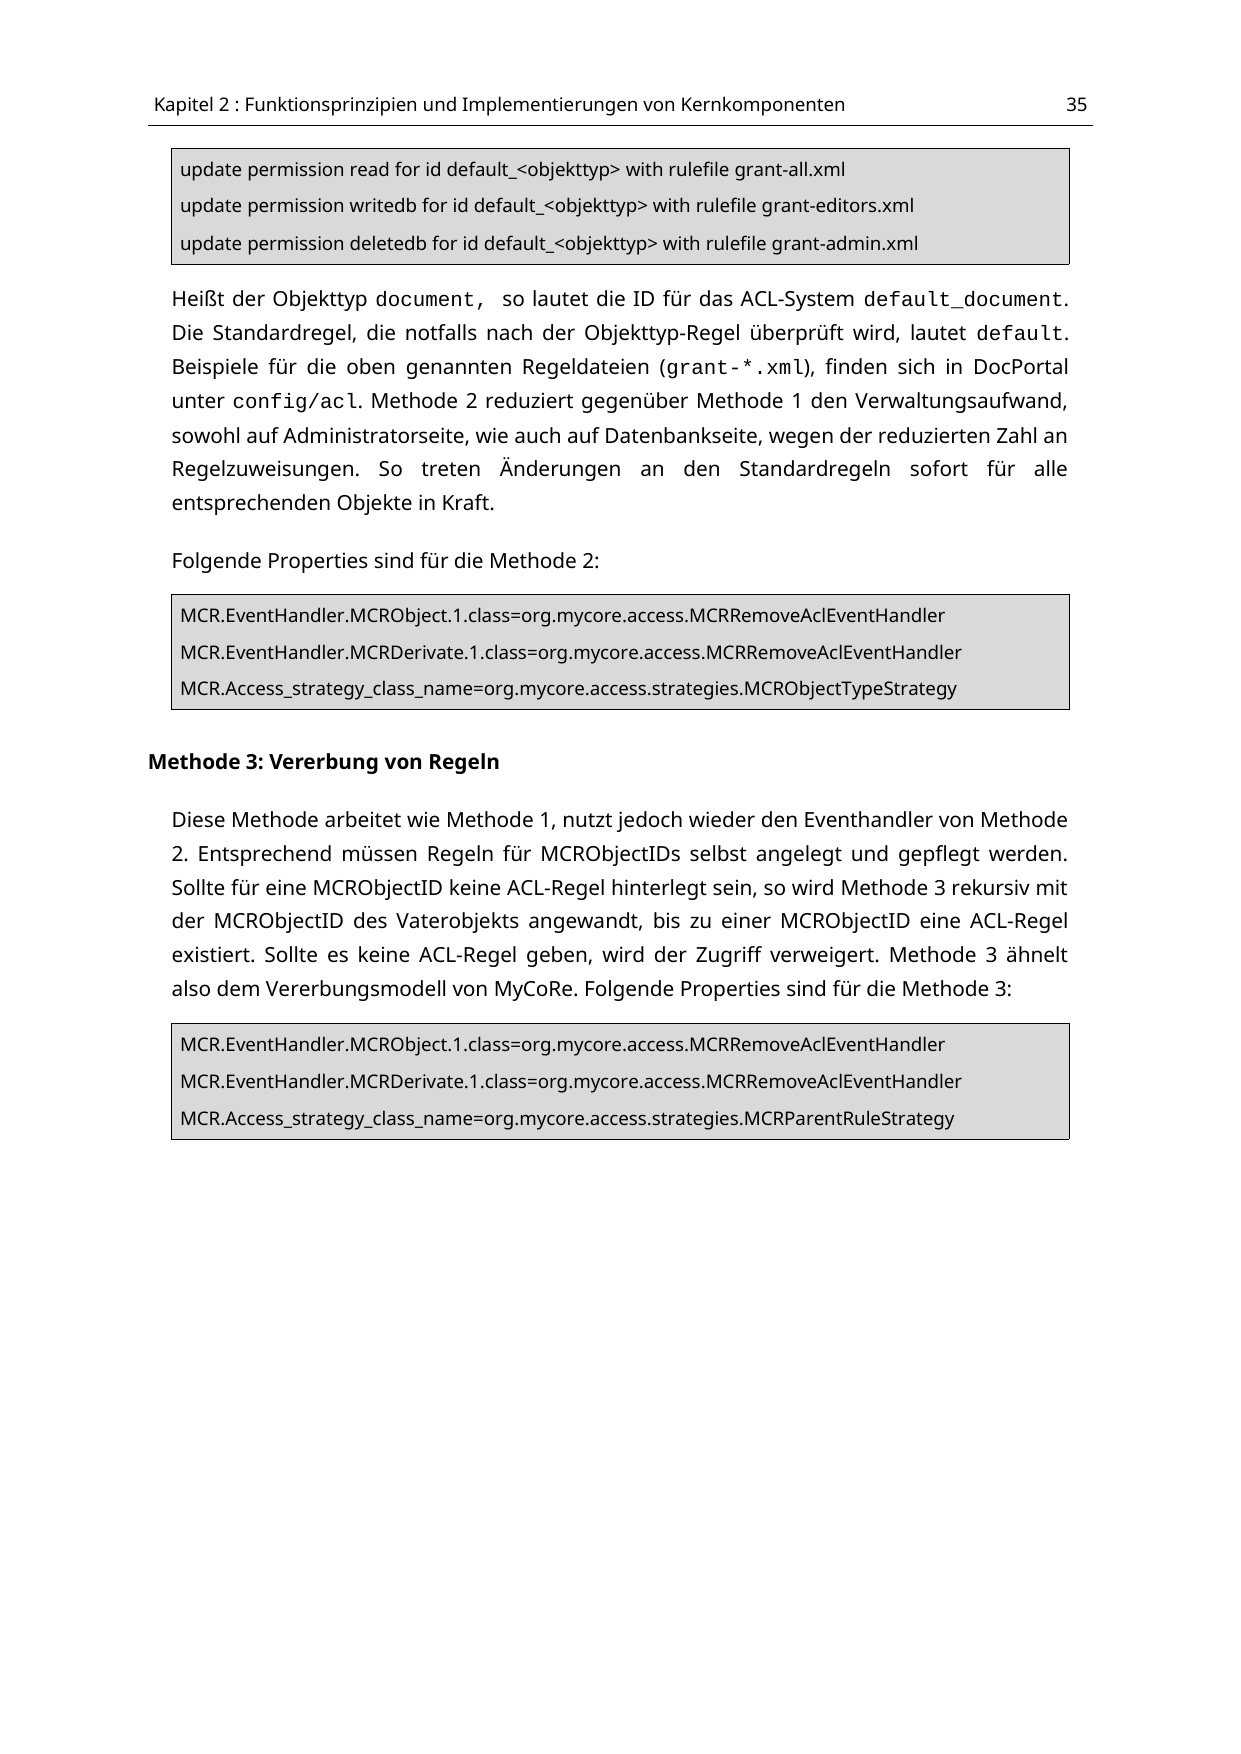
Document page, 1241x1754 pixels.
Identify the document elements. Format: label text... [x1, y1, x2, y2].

text MCR.Access_strategy_class_name=org.mycore.access.strategies.MCRParentRuleStrategy [172, 1097, 1069, 1139]
text MCR.EventHandler.MCRDerivate.1.class=org.mycore.access.MCRRemoveAclEventHandler [172, 1060, 1069, 1093]
text MCR.EventHandler.MCRDerivate.1.class=org.mycore.access.MCRRemoveAclEventHandler [172, 631, 1069, 665]
text update permission deletedb for id default_<objekttyp> with rulefile grant-admin.xml [172, 222, 1069, 264]
text MCR.Access_strategy_class_name=org.mycore.access.strategies.MCRObjectTypeStrategy [172, 667, 1069, 709]
text update permission read for id default_<objekttyp> with rulefile grant-all.xml [172, 149, 1069, 181]
text Heißt der Objekttyp document, so lautet die ID für das ACL-System default_document. Die Standardregel, die notfalls nach der Objekttyp-Regel überprüft wird, lautet default. Beispiele für die oben genannten Regeldateien (grant-*.xml), finden sich in DocPortal unter config/acl. Methode 2 reduziert gegenüber Methode 1 den Verwaltungsaufwand, sowohl auf Administratorseite, wie auch auf Datenbankseite, wegen der reduzierten Zahl an Regelzuweisungen. So treten Änderungen an den Standardregeln sofort für alle entsprechenden Objekte in Kraft. [171, 284, 1069, 517]
text Diese Methode arbeitet wie Methode 1, nutzt jedoch wieder den Eventhandler von Methode 2. Entsprechend müssen Regeln für MCRObjectIDs selbst angelegt und gepflegt werden. Sollte für eine MCRObjectID keine ACL-Regel hinterlegt sein, so wird Methode 3 rekursiv mit der MCRObjectID des Vaterobjekts angewandt, bis zu einer MCRObjectID eine ACL-Regel existiert. Sollte es keine ACL-Regel geben, wird der Zugriff verweigert. Methode 3 ähnelt also dem Vererbungsmodell von MyCoRe. Folgende Properties sind für die Methode 3: [171, 805, 1069, 1002]
subtitle Methode 3: Vererbung von Regeln [148, 747, 1092, 776]
text update permission writedb for id default_<objekttyp> with rulefile grant-editors.xml [172, 184, 1069, 218]
text MCR.EventHandler.MCRObject.1.class=org.mycore.access.MCRRemoveAclEventHandler [172, 1024, 1069, 1057]
text MCR.EventHandler.MCRObject.1.class=org.mycore.access.MCRRemoveAclEventHandler [172, 595, 1069, 628]
text Folgende Properties sind für die Methode 2: [171, 546, 1069, 574]
